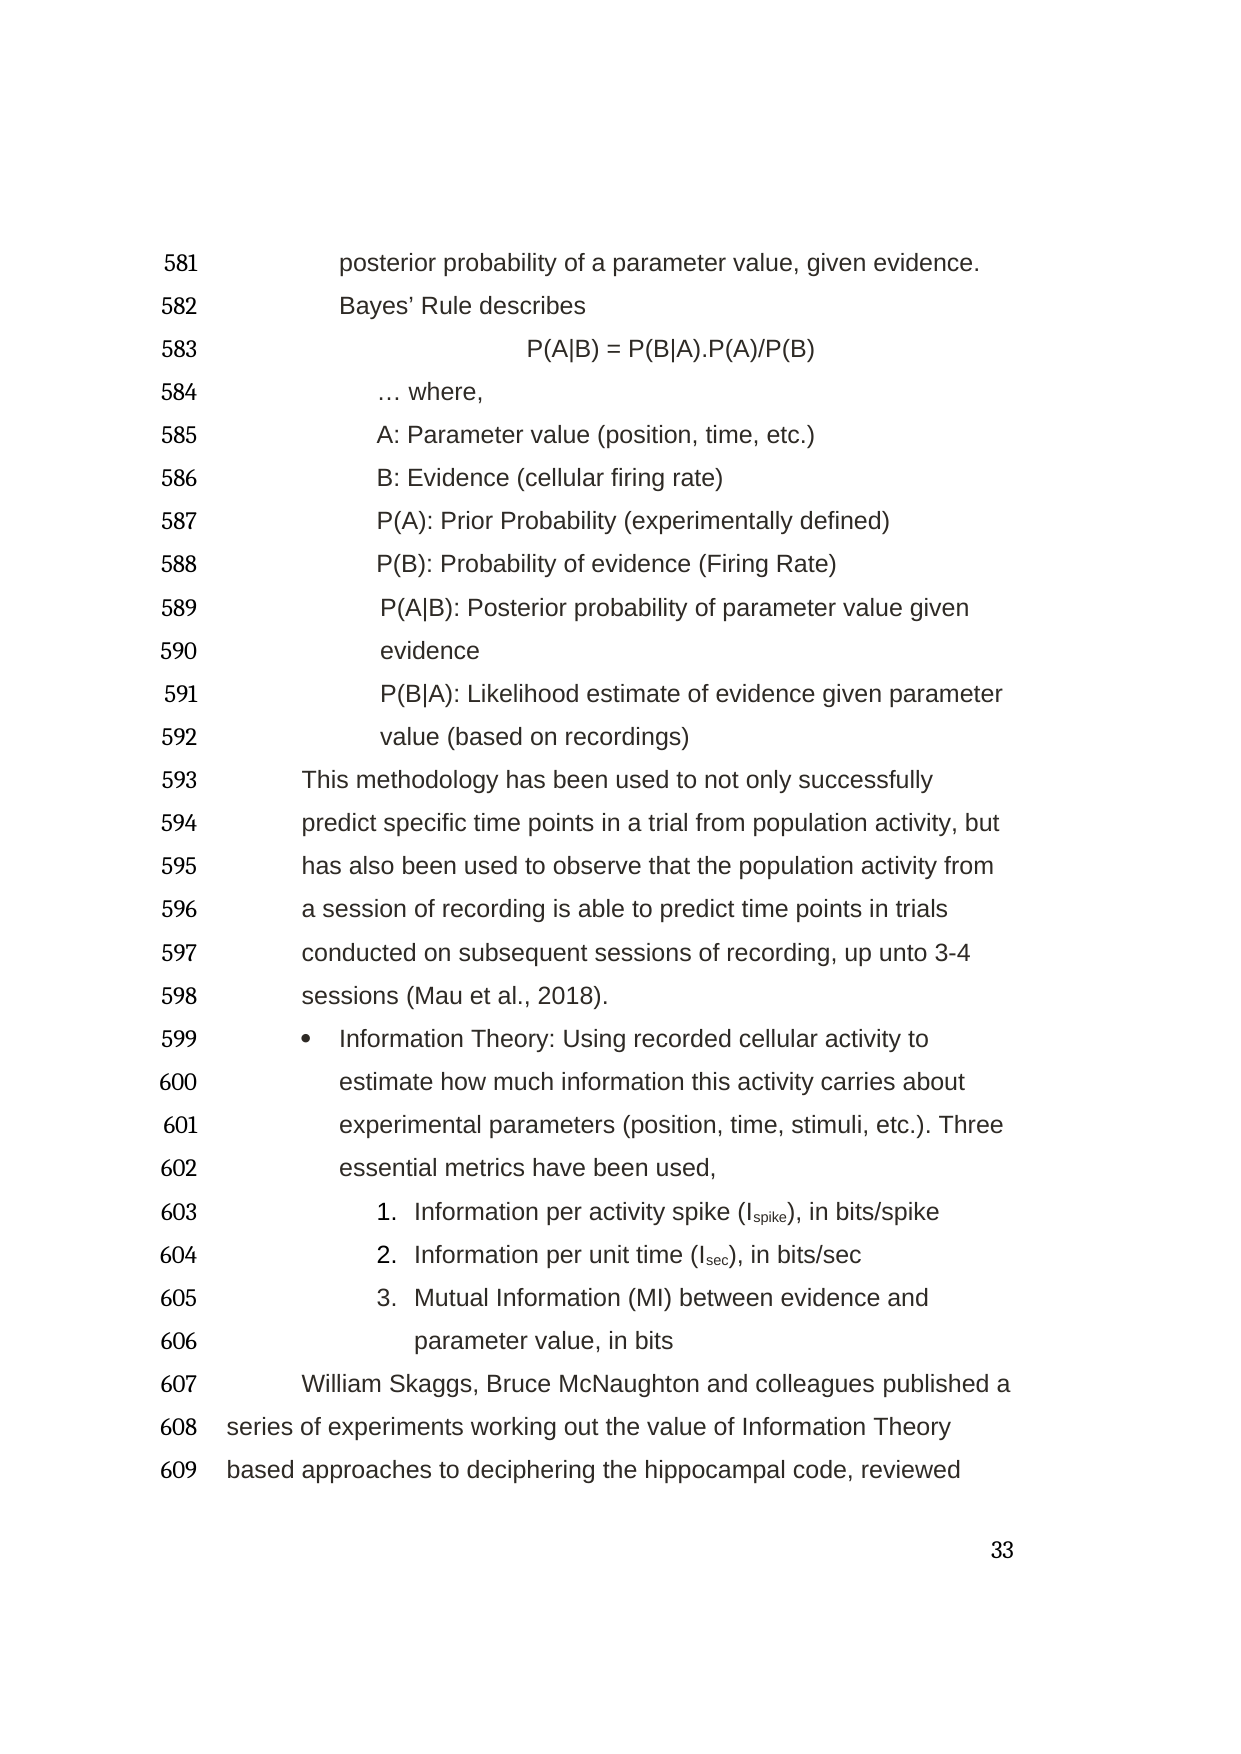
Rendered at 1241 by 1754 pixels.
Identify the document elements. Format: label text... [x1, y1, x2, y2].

text P(A): Prior Probability (experimentally defined) [356, 506, 1014, 535]
list Mutual Information (MI) between evidence and parameter value, in bits [376, 1283, 1014, 1354]
list posterior probability of a parameter value, given evidence. Bayes’ Rule describes [301, 248, 1014, 319]
text This methodology has been used to not only successfully predict specific time points in a trial from population activity, but has also been used to observe that the population activity from a session of recording is able to predict time points in trials conducted on subsequent sessions of recording, up unto 3-4 sessions (Mau et al., 2018)⁠. [301, 765, 1014, 1009]
list Information per unit time (Isec), in bits/sec [376, 1239, 1014, 1268]
text … where, [321, 377, 1014, 406]
list Information per activity spike (Ispike), in bits/spike [376, 1196, 1014, 1225]
text P(B|A): Likelihood estimate of evidence given parameter value (based on recordings) [380, 679, 1014, 751]
text William Skaggs, Bruce McNaughton and colleagues published a series of experiments working out the value of Information Theory based approaches to deciphering the hippocampal code, reviewed [226, 1369, 1014, 1484]
text P(A|B): Posterior probability of parameter value given evidence [380, 593, 1014, 664]
text B: Evidence (cellular firing rate) [362, 463, 1014, 492]
text P(B): Probability of evidence (Firing Rate) [362, 549, 1014, 578]
list Information Theory: Using recorded cellular activity to estimate how much information this activity carries about experimental parameters (position, time, stimuli, etc.). Three essential metrics have been used, [301, 1024, 1014, 1182]
text P(A|B) = P(B|A).P(A)/P(B) [486, 334, 1014, 363]
text A: Parameter value (position, time, etc.) [362, 420, 1014, 449]
